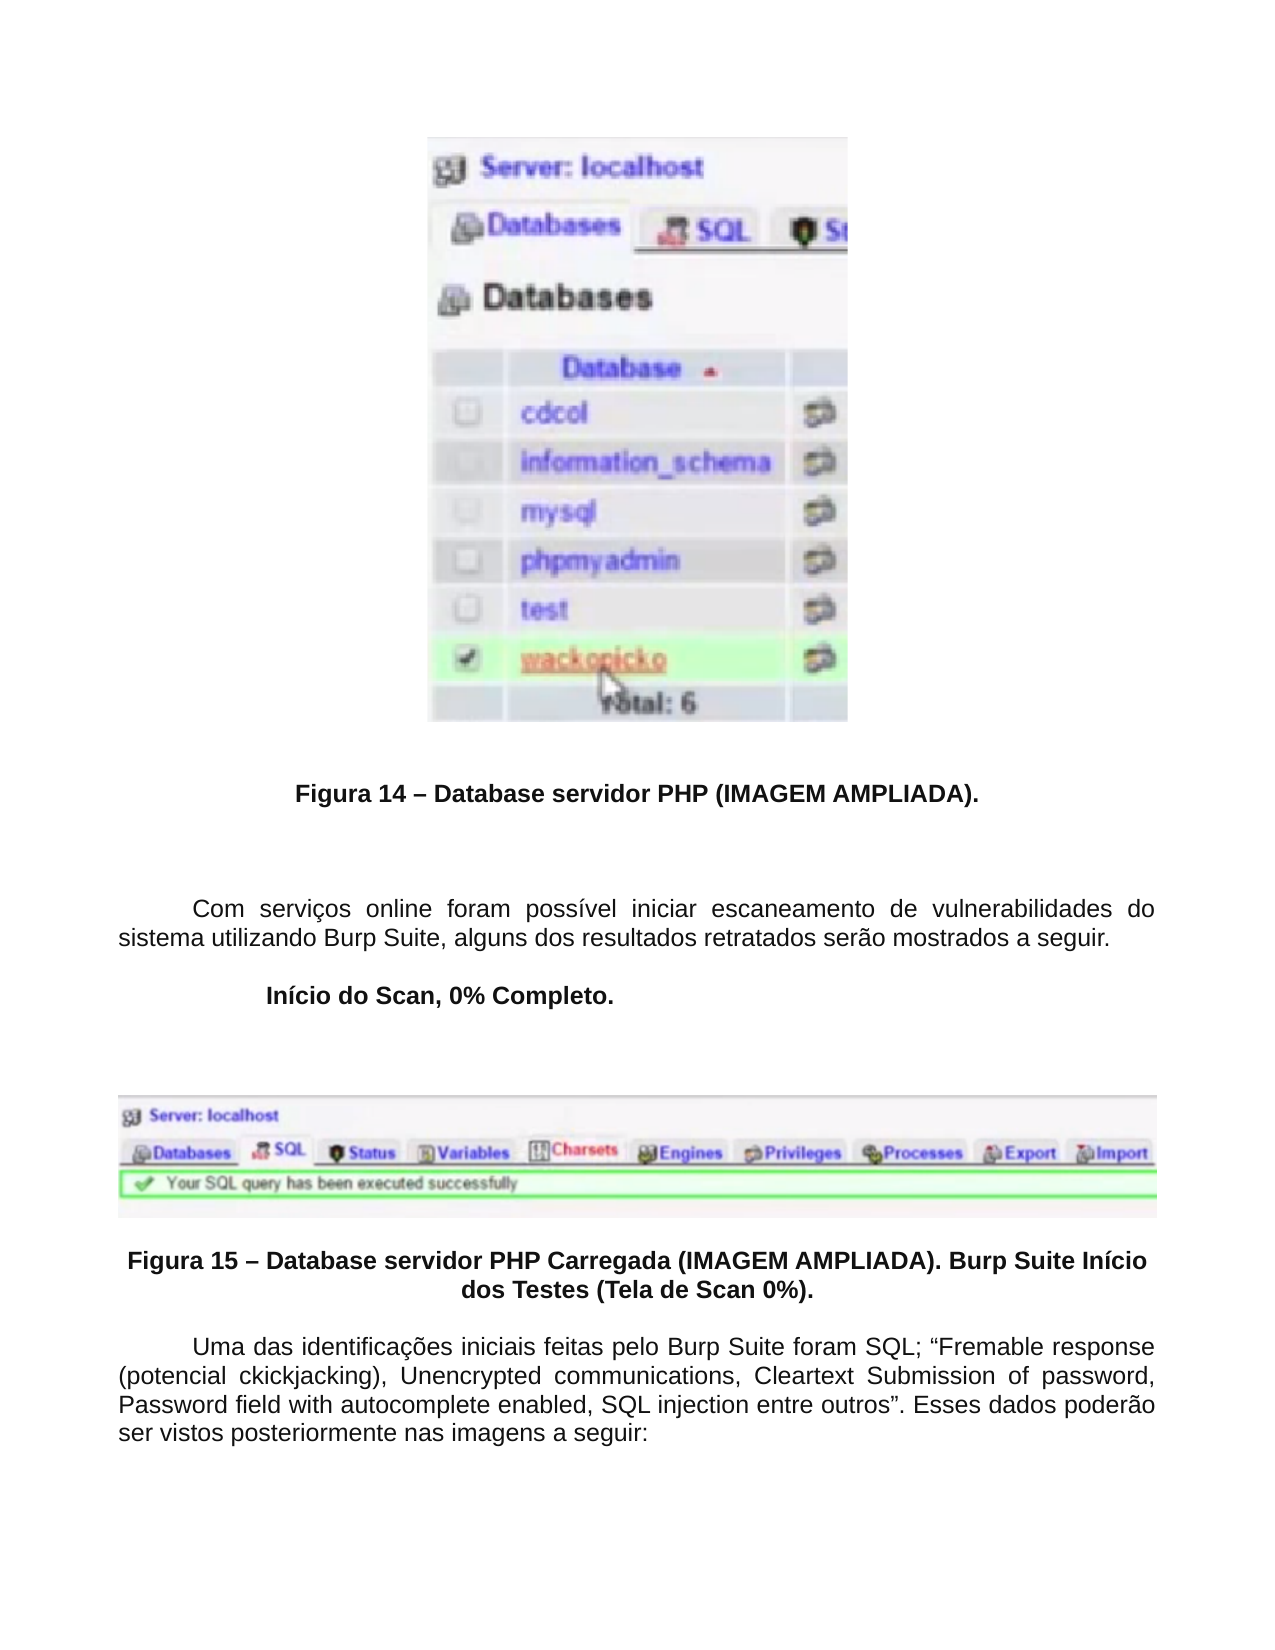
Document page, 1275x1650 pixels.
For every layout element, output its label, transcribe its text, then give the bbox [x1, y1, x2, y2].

text Uma das identificações iniciais feitas pelo Burp Suite foram SQL; “Fremable response (potencial ckickjacking), Unencrypted communications, Cleartext Submission of password, Password field with autocomplete enabled, SQL injection entre outros”. Esses dados poderão ser vistos posteriormente nas imagens a seguir: [118, 1332, 1157, 1447]
text Figura 14 – Database servidor PHP (IMAGEM AMPLIADA). [118, 779, 1157, 808]
text Com serviços online foram possível iniciar escaneamento de vulnerabilidades do sistema utilizando Burp Suite, alguns dos resultados retratados serão mostrados a seguir. [118, 894, 1157, 952]
picture [118, 1095, 1157, 1218]
text Figura 15 – Database servidor PHP Carregada (IMAGEM AMPLIADA). Burp Suite Início dos Testes (Tela de Scan 0%). [118, 1246, 1157, 1303]
picture [427, 137, 848, 722]
text Início do Scan, 0% Completo. [118, 981, 1157, 1009]
